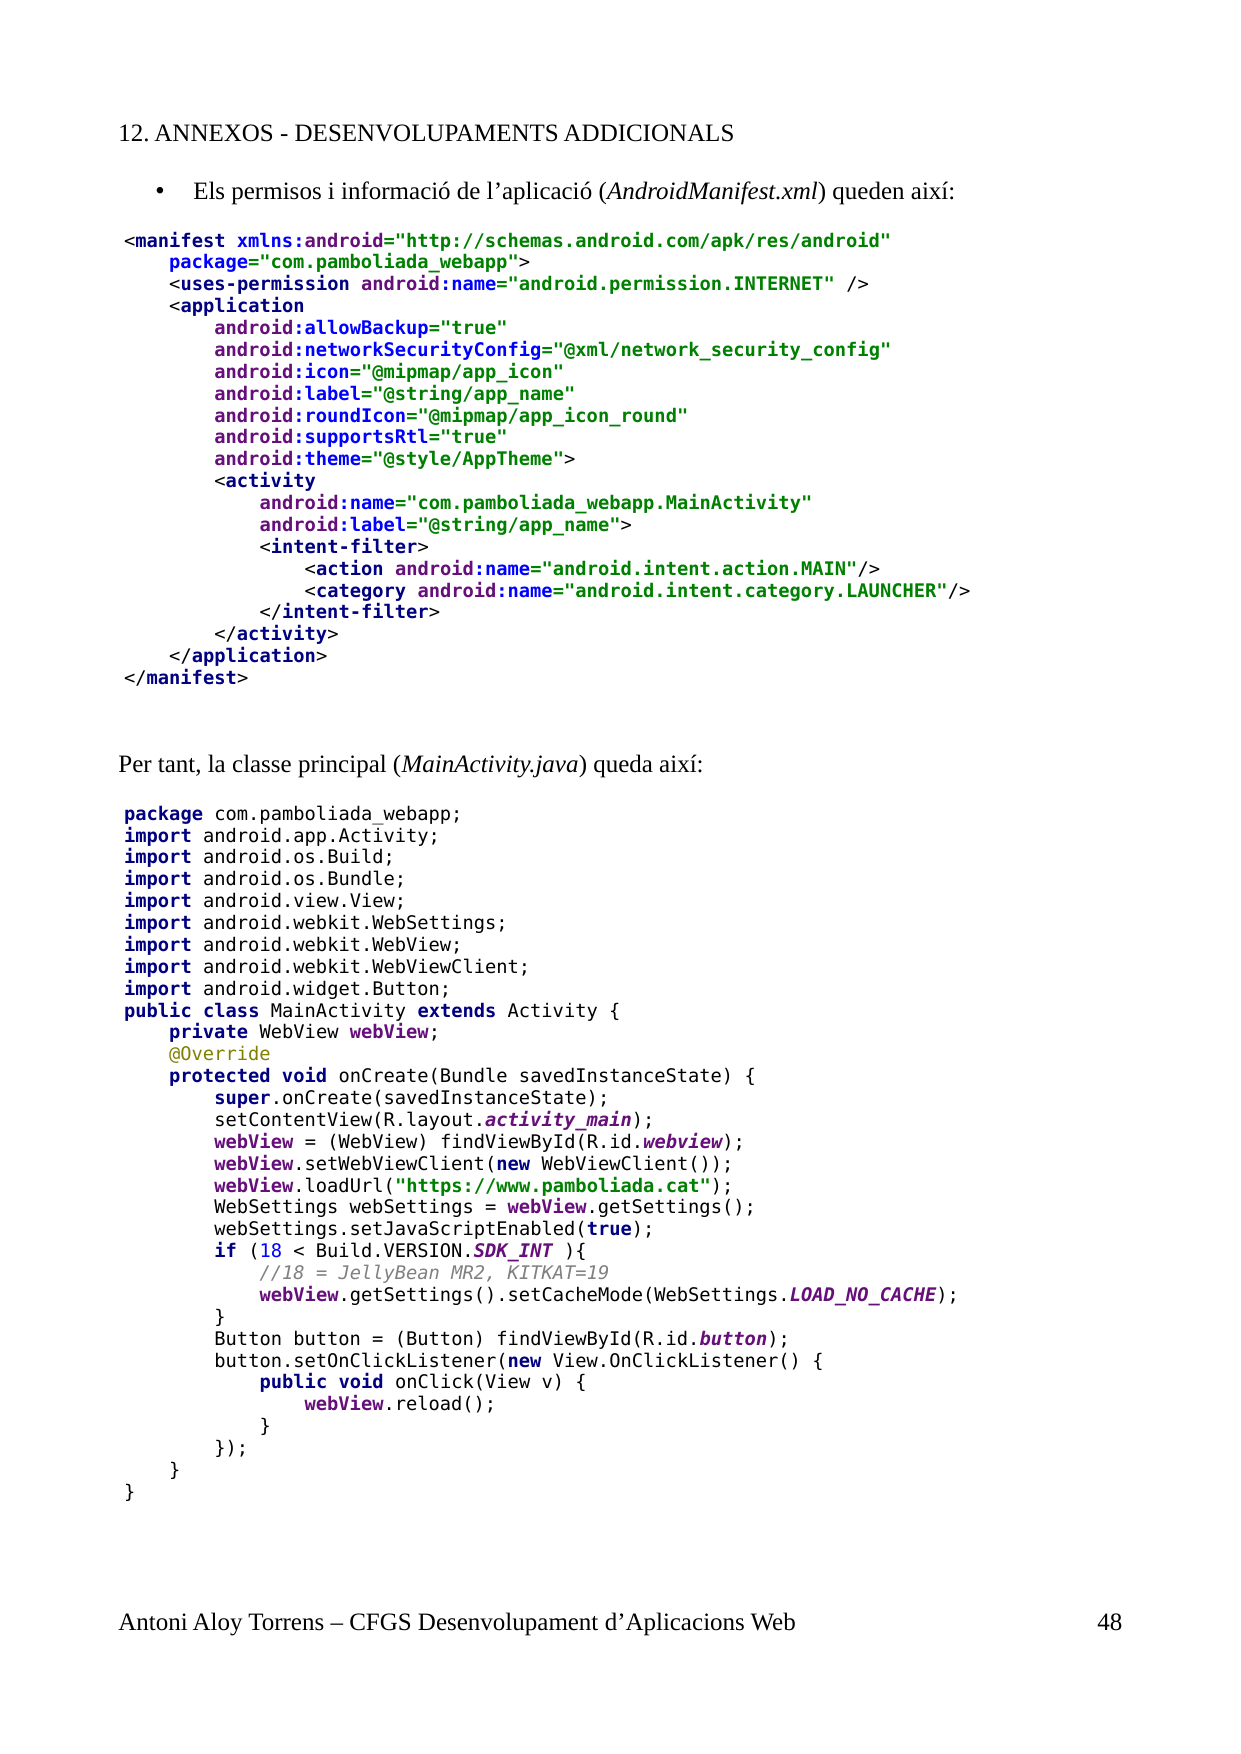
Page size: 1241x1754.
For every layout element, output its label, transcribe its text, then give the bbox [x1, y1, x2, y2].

text Per tant, la classe principal (MainActivity.java) queda així: [118, 749, 1122, 778]
list Els permisos i informació de l’aplicació (AndroidManifest.xml) queden així: [156, 176, 1122, 205]
table_header <manifest xmlns:android="http://schemas.android.com/apk/res/android" package="com.pamboliada_webapp"> <uses-permission android:name="android.permission.INTERNET" /> <application android:allowBackup="true" android:networkSecurityConfig="@xml/network_security_config" android:icon="@mipmap/app_icon" android:label="@string/app_name" android:roundIcon="@mipmap/app_icon_round" android:supportsRtl="true" android:theme="@style/AppTheme"> <activity android:name="com.pamboliada_webapp.MainActivity" android:label="@string/app_name"> <intent-filter> <action android:name="android.intent.action.MAIN"/> <category android:name="android.intent.category.LAUNCHER"/> </intent-filter> </activity> </application> </manifest> [118, 224, 1122, 749]
table_header package com.pamboliada_webapp; import android.app.Activity; import android.os.Build; import android.os.Bundle; import android.view.View; import android.webkit.WebSettings; import android.webkit.WebView; import android.webkit.WebViewClient; import android.widget.Button; public class MainActivity extends Activity { private WebView webView; @Override protected void onCreate(Bundle savedInstanceState) { super.onCreate(savedInstanceState); setContentView(R.layout.activity_main); webView = (WebView) findViewById(R.id.webview); webView.setWebViewClient(new WebViewClient()); webView.loadUrl("https://www.pamboliada.cat"); WebSettings webSettings = webView.getSettings(); webSettings.setJavaScriptEnabled(true); if (18 < Build.VERSION.SDK_INT ){ //18 = JellyBean MR2, KITKAT=19 webView.getSettings().setCacheMode(WebSettings.LOAD_NO_CACHE); } Button button = (Button) findViewById(R.id.button); button.setOnClickListener(new View.OnClickListener() { public void onClick(View v) { webView.reload(); } }); } } [118, 797, 1122, 1538]
